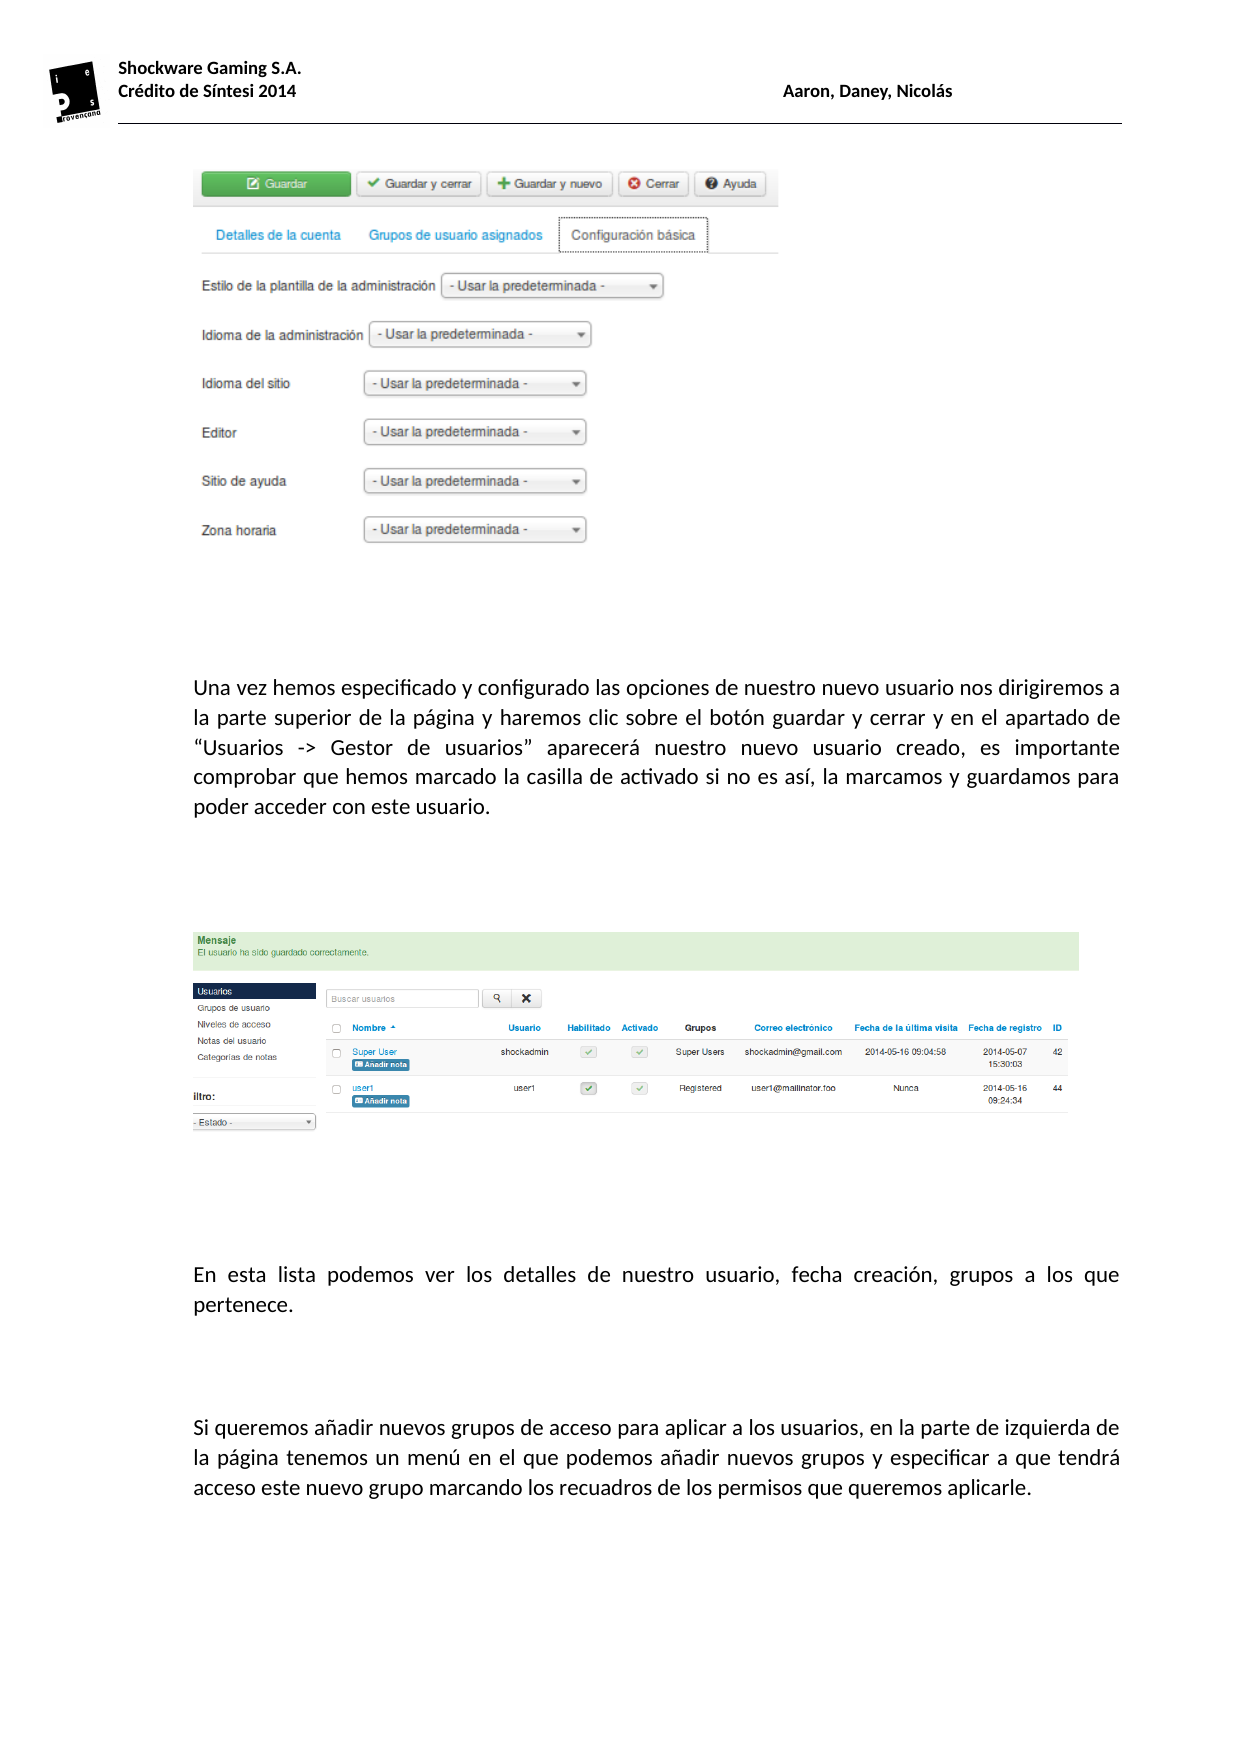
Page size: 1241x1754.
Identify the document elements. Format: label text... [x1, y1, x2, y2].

list Si queremos añadir nuevos grupos de acceso para aplicar a los usuarios, en la parte de izquierda de la página tenemos un menú en el que podemos añadir nuevos grupos y especificar a que tendrá acceso este nuevo grupo marcando los recuadros de los permisos que queremos aplicarle. [193, 1413, 1122, 1501]
list En esta lista podemos ver los detalles de nuestro usuario, fecha creación, grupos a los que pertenece. [193, 1260, 1122, 1318]
list Una vez hemos especificado y configurado las opciones de nuestro nuevo usuario nos dirigiremos a la parte superior de la página y haremos clic sobre el botón guardar y cerrar y en el apartado de “Usuarios -> Gestor de usuarios” aparecerá nuestro nuevo usuario creado, es importante comprobar que hemos marcado la casilla de activado si no es así, la marcamos y guardamos para poder acceder con este usuario. [193, 673, 1122, 820]
